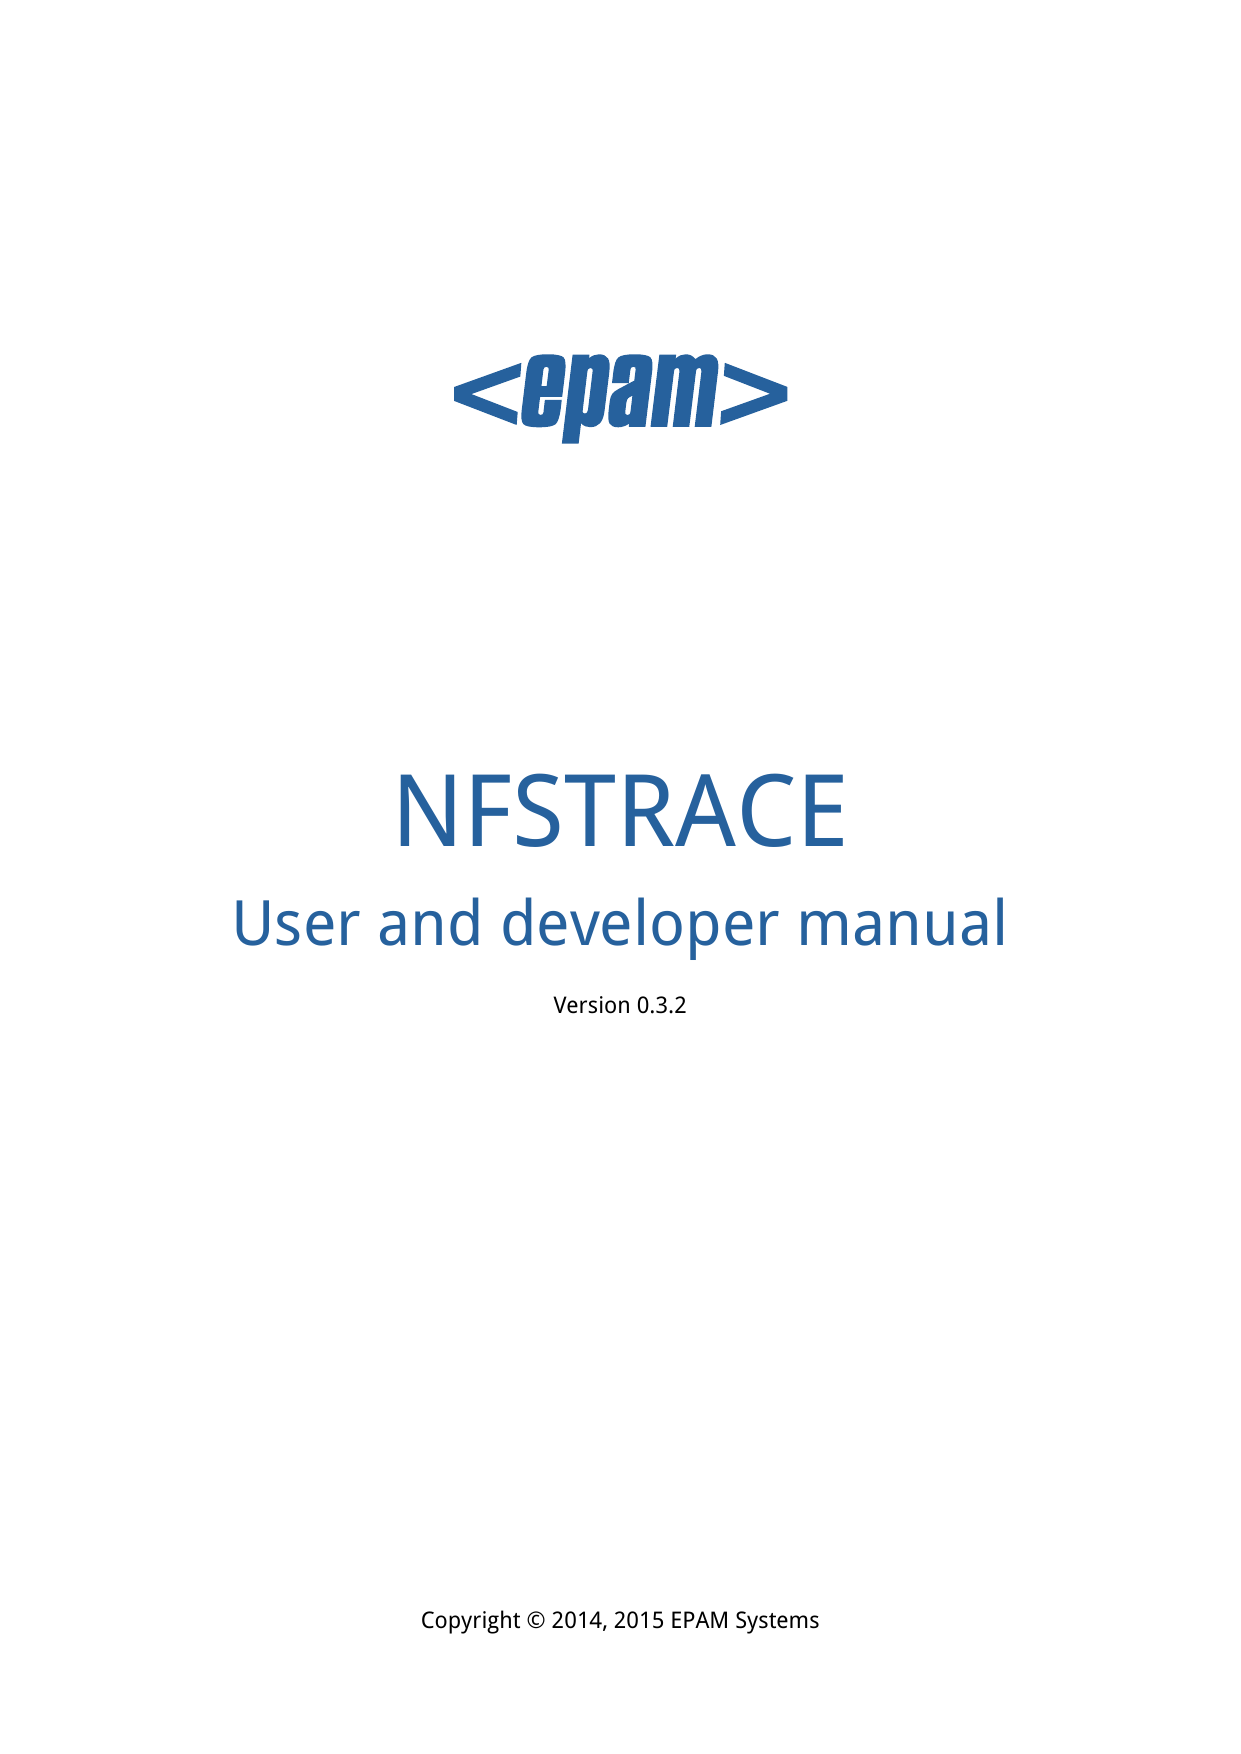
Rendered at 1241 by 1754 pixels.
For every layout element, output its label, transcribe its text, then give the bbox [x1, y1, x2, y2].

text Copyright © 2014, 2015 EPAM Systems [118, 1607, 1122, 1633]
text Version 0.3.2 [118, 992, 1122, 1018]
title User and developer manual [118, 888, 1122, 960]
title NFSTRACE [118, 754, 1122, 870]
